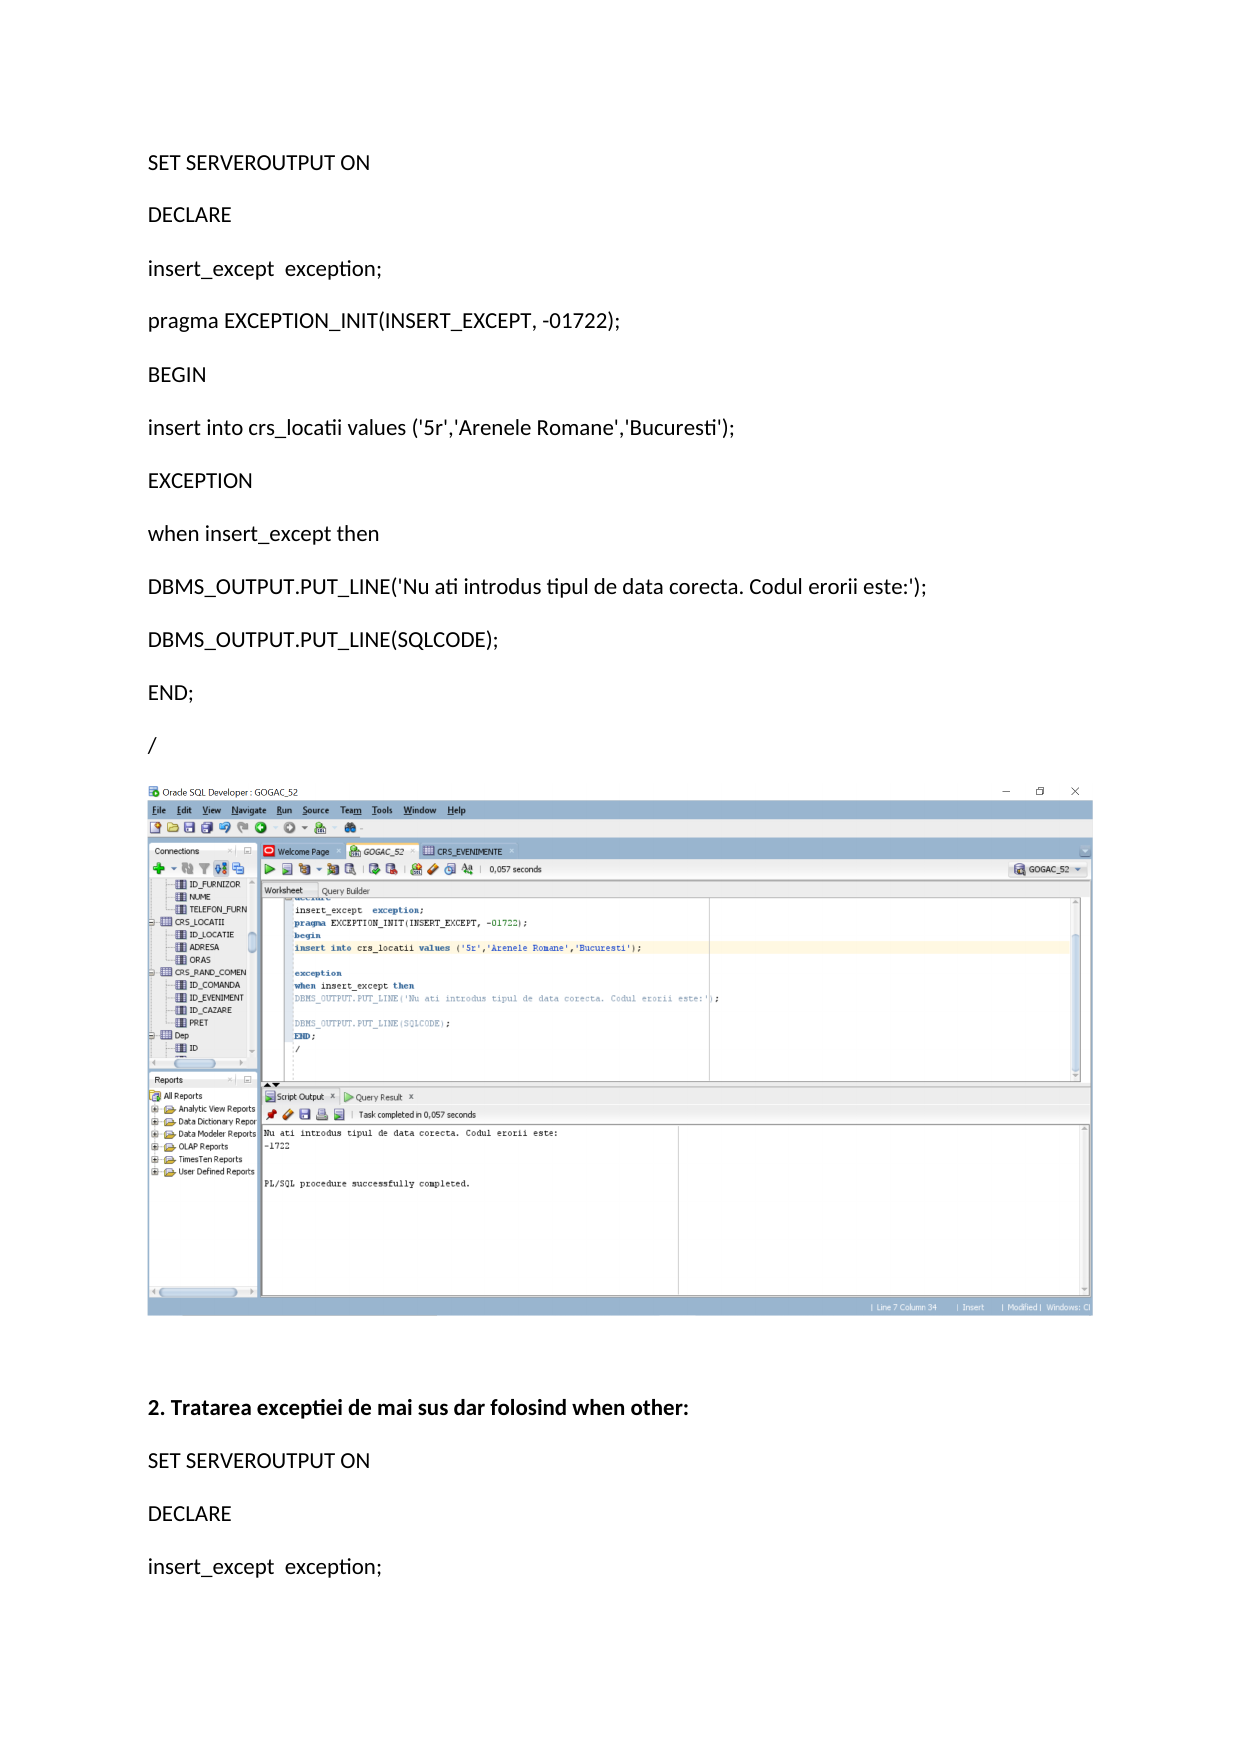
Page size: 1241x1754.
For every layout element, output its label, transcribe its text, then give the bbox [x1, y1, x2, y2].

text EXCEPTION [148, 466, 1093, 494]
text SET SERVEROUTPUT ON [148, 1446, 1093, 1474]
text insert_except exception; [148, 254, 1093, 282]
text pragma EXCEPTION_INIT(INSERT_EXCEPT, -01722); [148, 307, 1093, 335]
text DECLARE [148, 1499, 1093, 1527]
text when insert_except then [148, 519, 1093, 547]
text insert_except exception; [148, 1552, 1093, 1581]
text BEGIN [148, 360, 1093, 388]
text / [148, 731, 1093, 759]
text DECLARE [148, 201, 1093, 229]
text 2. Tratarea exceptiei de mai sus dar folosind when other: [148, 1393, 1093, 1421]
text insert into crs_locatii values ('5r','Arenele Romane','Bucuresti'); [148, 413, 1093, 441]
text DBMS_OUTPUT.PUT_LINE('Nu ati introdus tipul de data corecta. Codul erorii este:'); [148, 572, 1093, 600]
text SET SERVEROUTPUT ON [148, 148, 1093, 176]
text END; [148, 678, 1093, 706]
text DBMS_OUTPUT.PUT_LINE(SQLCODE); [148, 625, 1093, 653]
